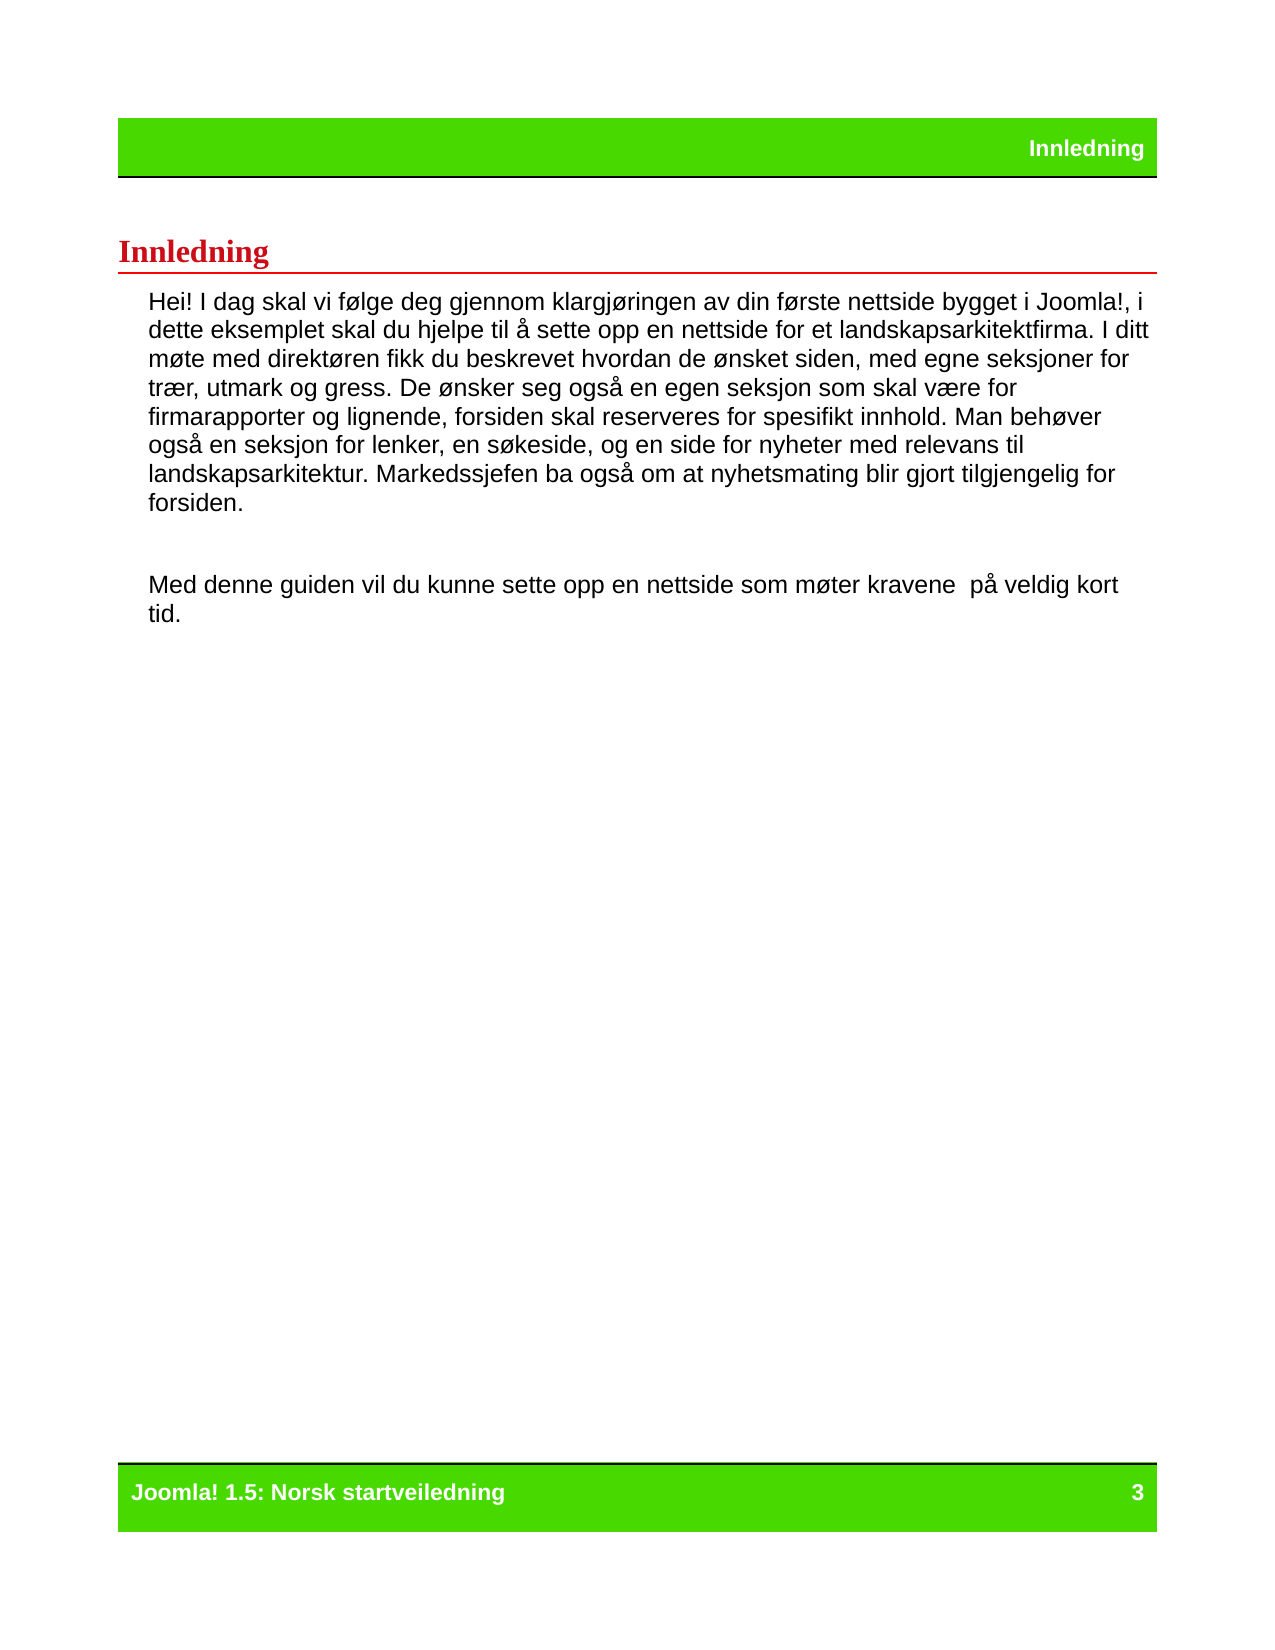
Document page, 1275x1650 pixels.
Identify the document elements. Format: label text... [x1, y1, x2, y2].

text Med denne guiden vil du kunne sette opp en nettside som møter kravene på veldig kort tid. [148, 570, 1157, 628]
text Hei! I dag skal vi følge deg gjennom klargjøringen av din første nettside bygget i Joomla!, i dette eksemplet skal du hjelpe til å sette opp en nettside for et landskapsarkitektfirma. I ditt møte med direktøren fikk du beskrevet hvordan de ønsket siden, med egne seksjoner for trær, utmark og gress. De ønsker seg også en egen seksjon som skal være for firmarapporter og lignende, forsiden skal reserveres for spesifikt innhold. Man behøver også en seksjon for lenker, en søkeside, og en side for nyheter med relevans til landskapsarkitektur. Markedssjefen ba også om at nyhetsmating blir gjort tilgjengelig for forsiden. [148, 287, 1157, 517]
subtitle Innledning [118, 233, 1157, 272]
